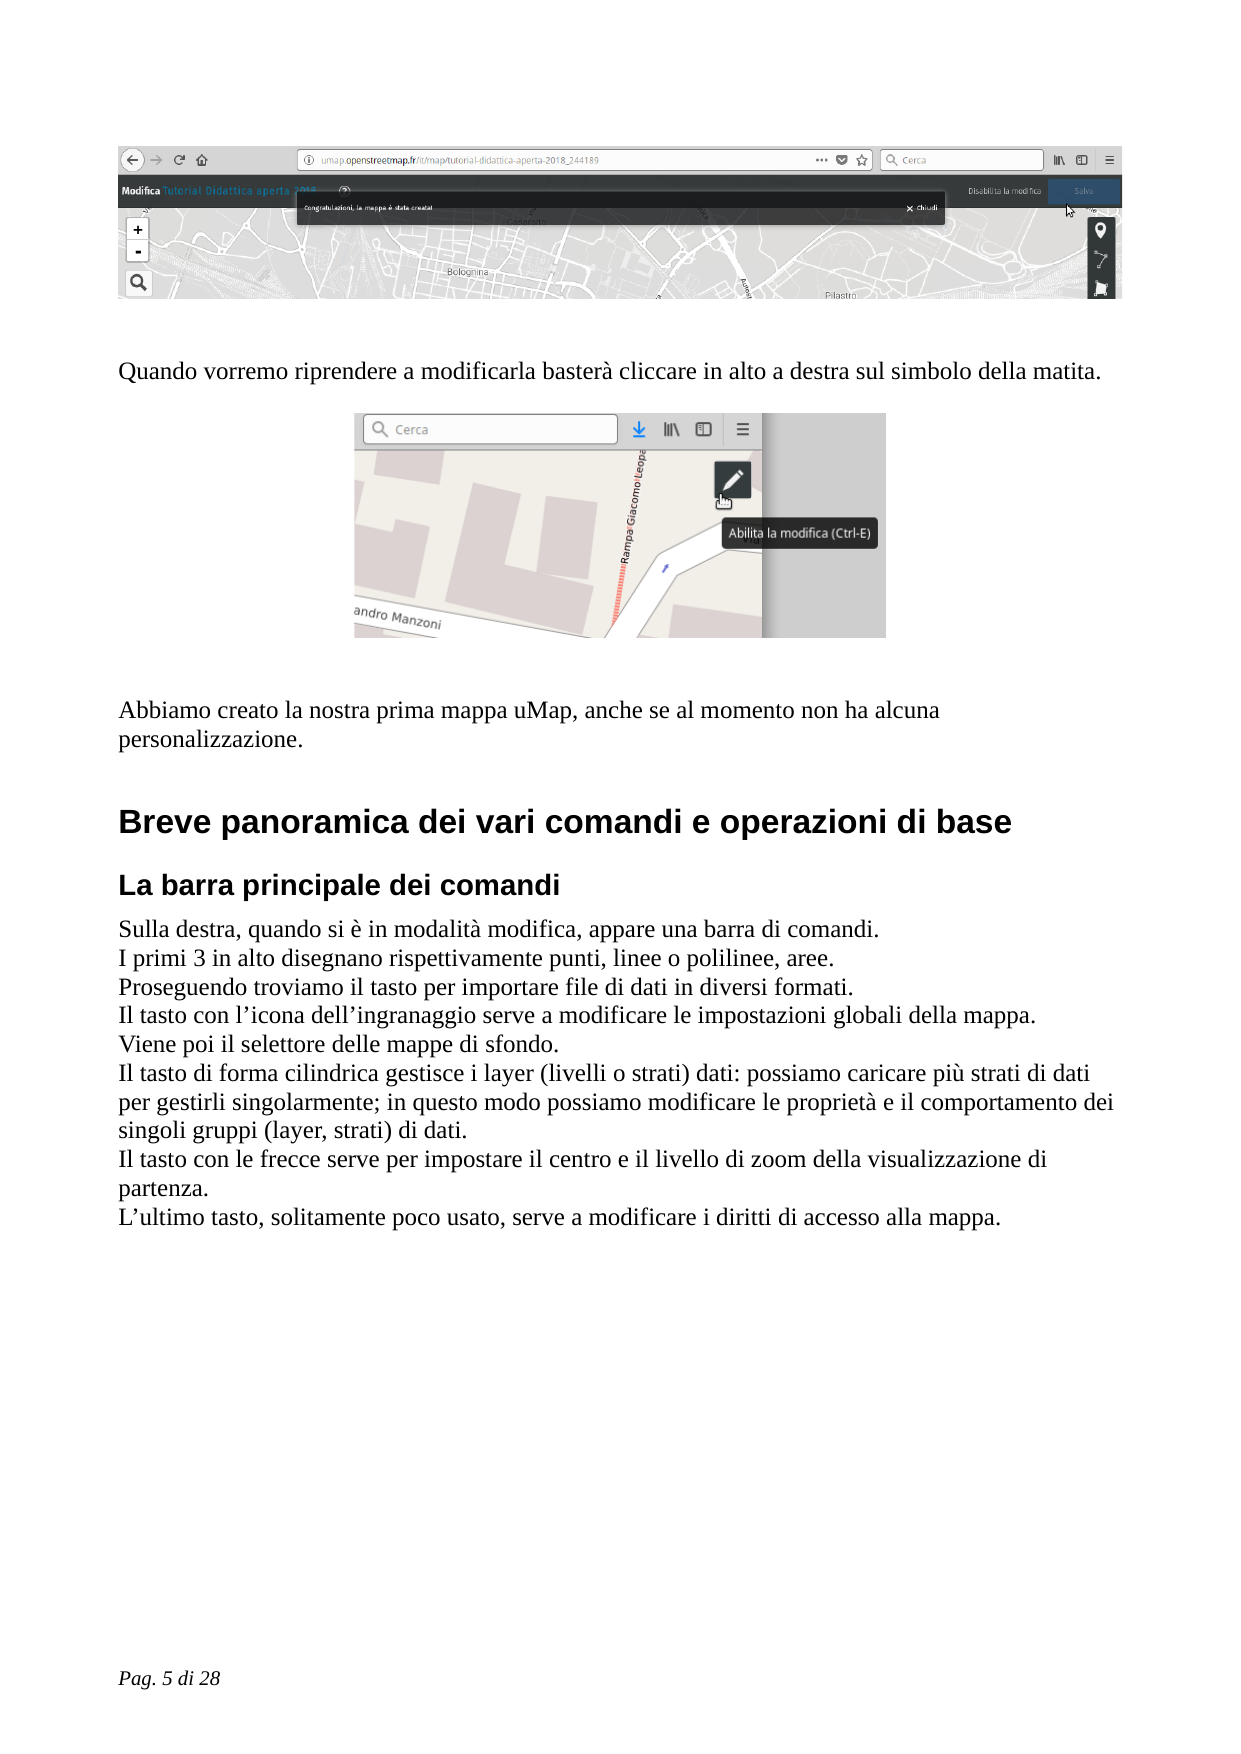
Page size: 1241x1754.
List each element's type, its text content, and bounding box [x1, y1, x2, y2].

text Sulla destra, quando si è in modalità modifica, appare una barra di comandi. [118, 914, 1122, 943]
text Il tasto di forma cilindrica gestisce i layer (livelli o strati) dati: possiamo caricare più strati di dati per gestirli singolarmente; in questo modo possiamo modificare le proprietà e il comportamento dei singoli gruppi (layer, strati) di dati. [118, 1058, 1122, 1144]
picture [354, 413, 886, 638]
text Il tasto con le frecce serve per impostare il centro e il livello di zoom della visualizzazione di partenza. [118, 1144, 1122, 1202]
picture [118, 146, 1123, 299]
text Il tasto con l’icona dell’ingranaggio serve a modificare le impostazioni globali della mappa. [118, 1000, 1122, 1029]
subtitle La barra principale dei comandi [118, 868, 1122, 902]
text I primi 3 in alto disegnano rispettivamente punti, linee o polilinee, aree. [118, 943, 1122, 972]
text Proseguendo troviamo il tasto per importare file di dati in diversi formati. [118, 972, 1122, 1000]
text Abbiamo creato la nostra prima mappa uMap, anche se al momento non ha alcuna personalizzazione. [118, 695, 1122, 753]
text L’ultimo tasto, solitamente poco usato, serve a modificare i diritti di accesso alla mappa. [118, 1202, 1122, 1230]
text Viene poi il selettore delle mappe di sfondo. [118, 1029, 1122, 1058]
text Quando vorremo riprendere a modificarla basterà cliccare in alto a destra sul simbolo della matita. [118, 356, 1122, 385]
subtitle Breve panoramica dei vari comandi e operazioni di base [118, 802, 1122, 841]
